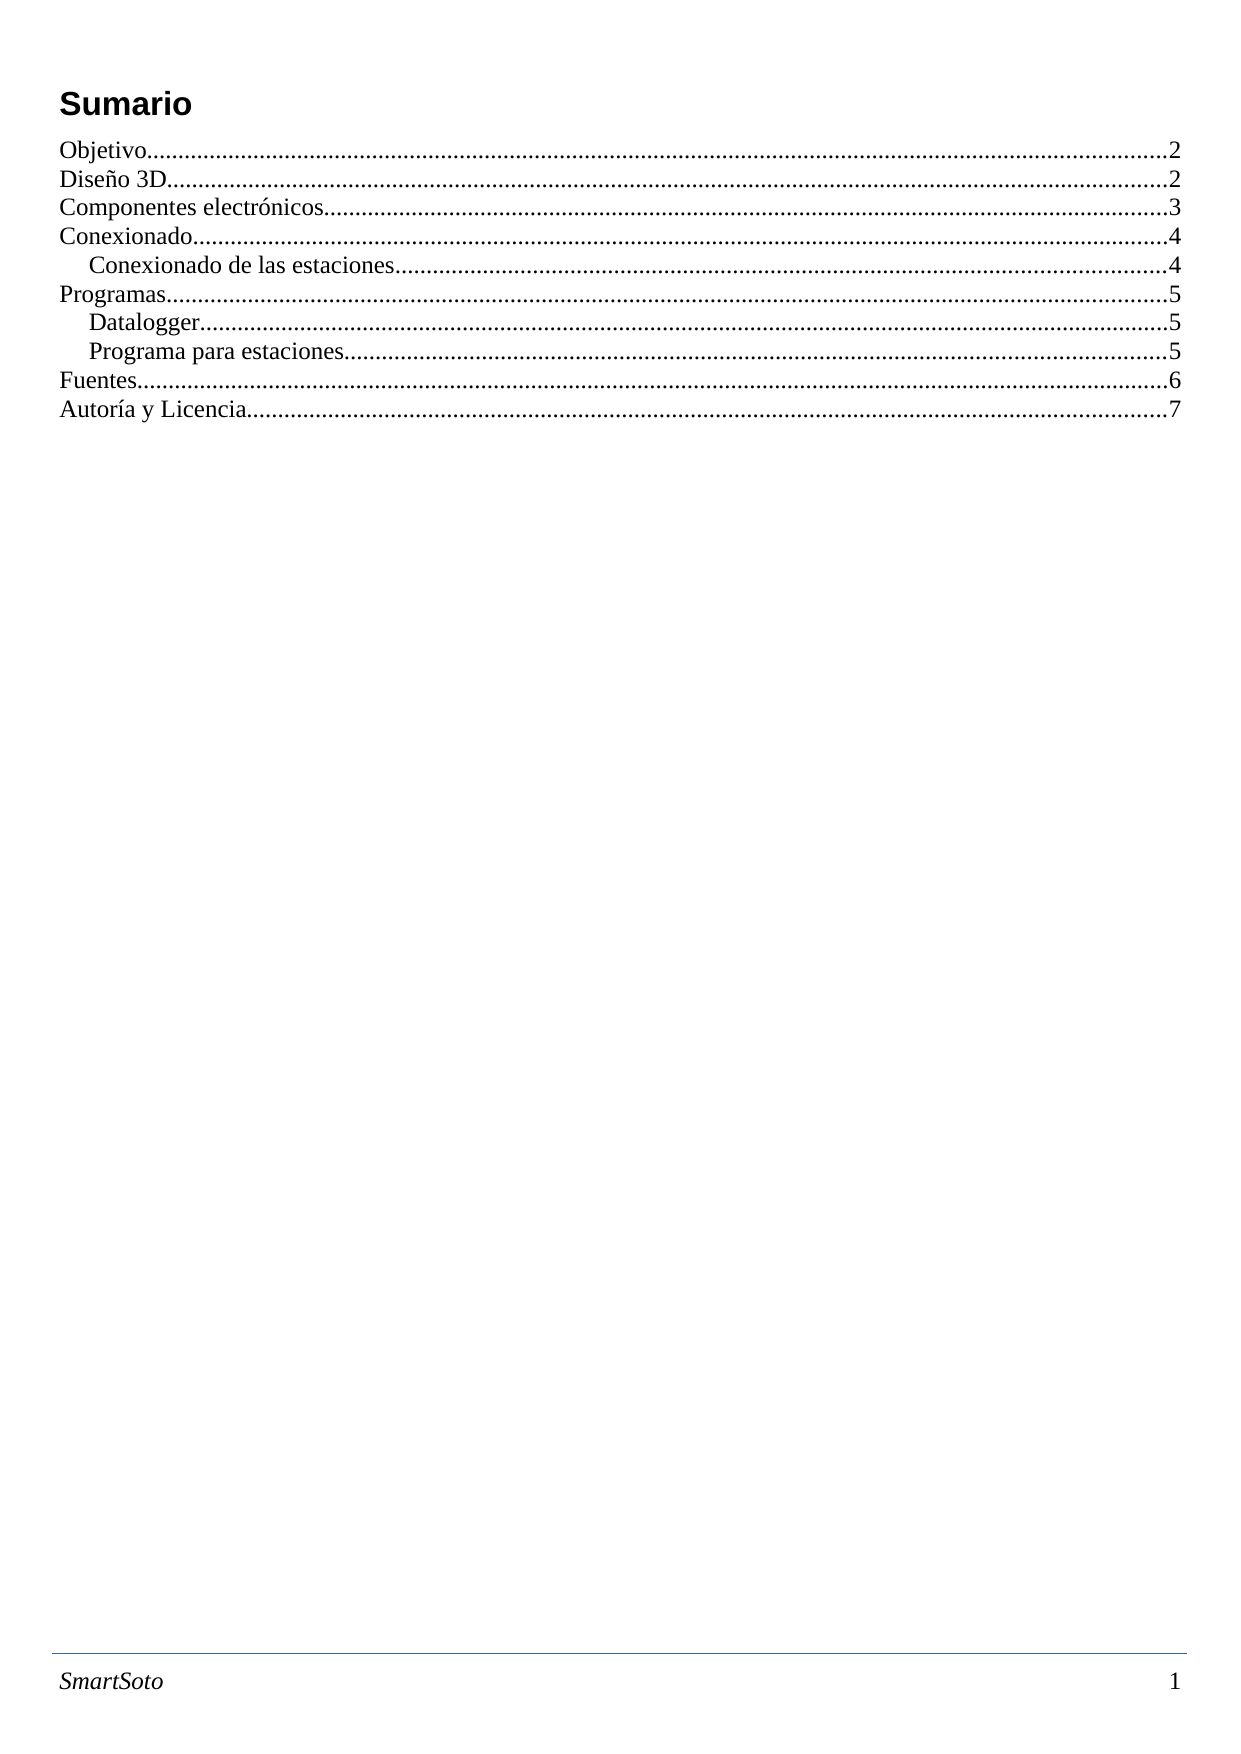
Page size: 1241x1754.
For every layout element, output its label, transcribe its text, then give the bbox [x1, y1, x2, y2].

subtitle Sumario [59, 84, 1181, 122]
text Diseño 3D 2 [59, 164, 1181, 192]
text Programas 5 [59, 279, 1181, 307]
text Datalogger 5 [88, 307, 1181, 336]
text Autoría y Licencia 7 [59, 394, 1181, 422]
text Componentes electrónicos 3 [59, 192, 1181, 221]
text Conexionado de las estaciones 4 [88, 250, 1181, 279]
text Fuentes 6 [59, 365, 1181, 394]
text Conexionado 4 [59, 221, 1181, 250]
text Objetivo 2 [59, 135, 1181, 164]
text Programa para estaciones 5 [88, 336, 1181, 365]
